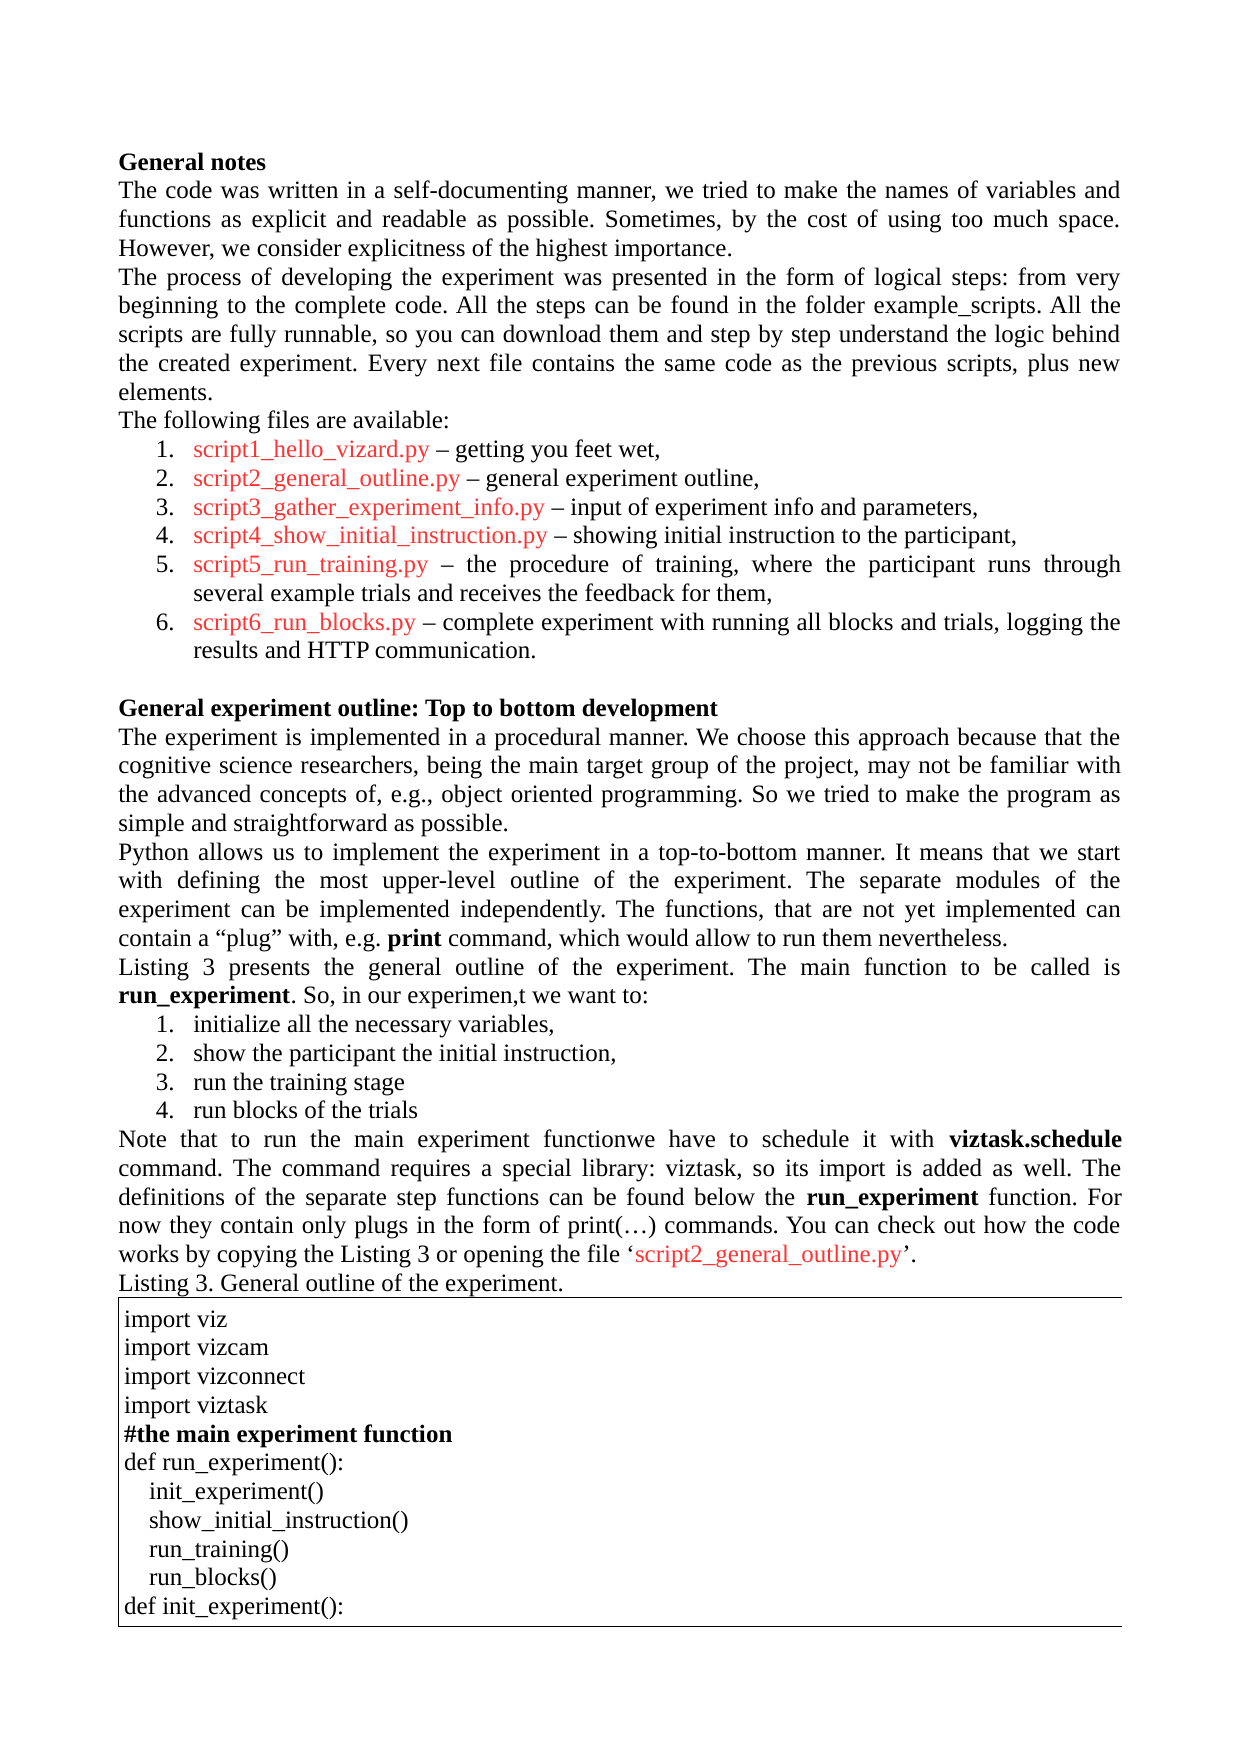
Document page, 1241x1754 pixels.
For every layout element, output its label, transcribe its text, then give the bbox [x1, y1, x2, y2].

text Note that to run the main experiment functionwe have to schedule it with viztask.schedule command. The command requires a special library: viztask, so its import is added as well. The definitions of the separate step functions can be found below the run_experiment function. For now they contain only plugs in the form of print(…) commands. You can check out how the code works by copying the Listing 3 or opening the file ‘script2_general_outline.py’. [118, 1124, 1122, 1268]
list script6_run_blocks.py – complete experiment with running all blocks and trials, logging the results and HTTP communication. [156, 607, 1122, 664]
list script2_general_outline.py – general experiment outline, [156, 463, 1122, 492]
list show the participant the initial instruction, [156, 1038, 1122, 1067]
text General notes [118, 147, 1122, 176]
text General experiment outline: Top to bottom development [118, 693, 1122, 722]
text The following files are available: [118, 406, 1122, 434]
table_header import viz import vizcam import vizconnect import viztask #the main experiment function def run_experiment(): init_experiment() show_initial_instruction() run_training() run_blocks() def init_experiment(): [119, 1298, 1122, 1626]
text Listing 3 presents the general outline of the experiment. The main function to be called is run_experiment. So, in our experimen,t we want to: [118, 952, 1122, 1009]
list script3_gather_experiment_info.py – input of experiment info and parameters, [156, 492, 1122, 521]
text The code was written in a self-documenting manner, we tried to make the names of variables and functions as explicit and readable as possible. Sometimes, by the cost of using too much space. However, we consider explicitness of the highest importance. [118, 176, 1122, 262]
text Python allows us to implement the experiment in a top-to-bottom manner. It means that we start with defining the most upper-level outline of the experiment. The separate modules of the experiment can be implemented independently. The functions, that are not yet implemented can contain a “plug” with, e.g. print command, which would allow to run them nevertheless. [118, 837, 1122, 952]
list run blocks of the trials [156, 1096, 1122, 1124]
text The experiment is implemented in a procedural manner. We choose this approach because that the cognitive science researchers, being the main target group of the project, may not be familiar with the advanced concepts of, e.g., object oriented programming. So we tried to make the program as simple and straightforward as possible. [118, 722, 1122, 837]
text Listing 3. General outline of the experiment. [118, 1268, 1122, 1297]
list script1_hello_vizard.py – getting you feet wet, [156, 434, 1122, 463]
list script5_run_training.py – the procedure of training, where the participant runs through several example trials and receives the feedback for them, [156, 549, 1122, 607]
list script4_show_initial_instruction.py – showing initial instruction to the participant, [156, 521, 1122, 549]
text The process of developing the experiment was presented in the form of logical steps: from very beginning to the complete code. All the steps can be found in the folder example_scripts. All the scripts are fully runnable, so you can download them and step by step understand the logic behind the created experiment. Every next file contains the same code as the previous scripts, plus new elements. [118, 262, 1122, 406]
list run the training stage [156, 1067, 1122, 1096]
list initialize all the necessary variables, [156, 1009, 1122, 1038]
